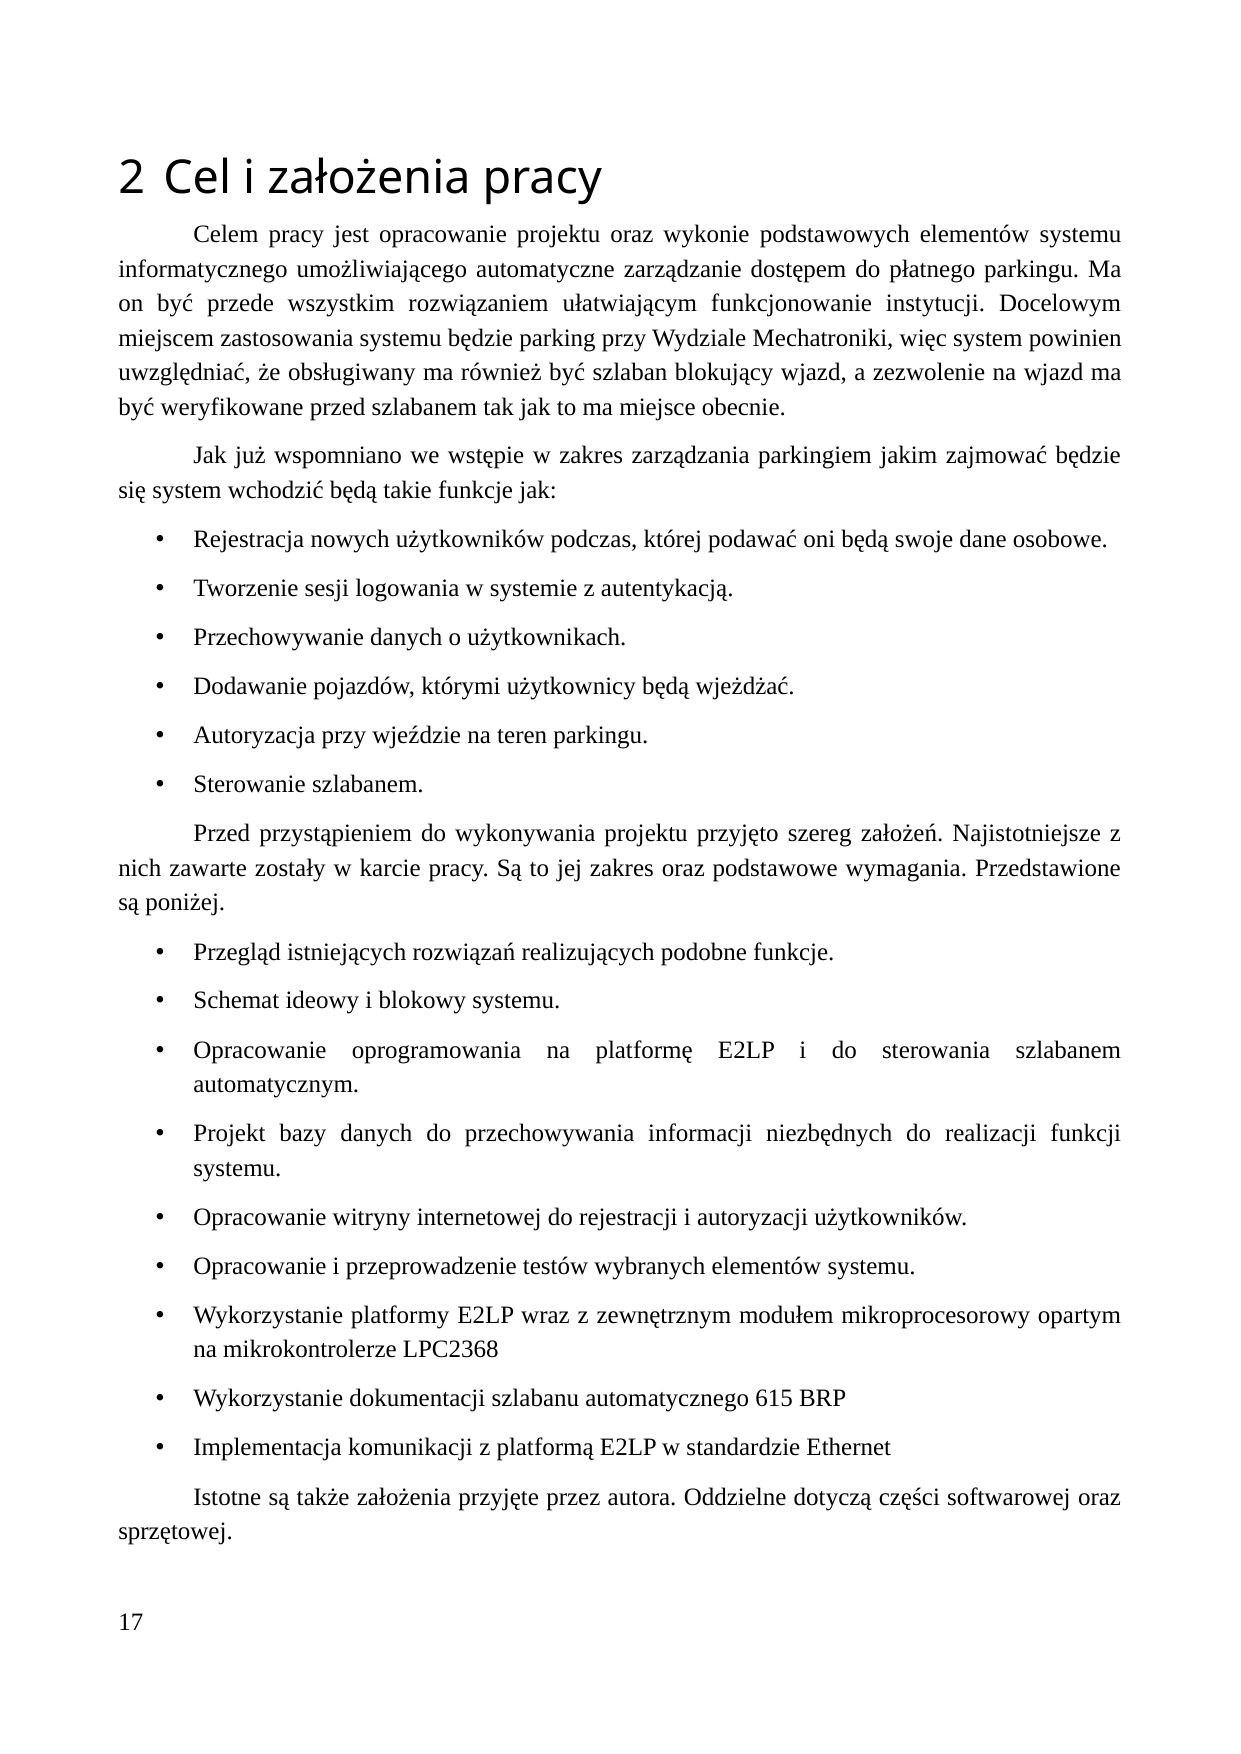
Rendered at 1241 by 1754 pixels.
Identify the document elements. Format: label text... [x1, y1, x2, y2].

text Istotne są także założenia przyjęte przez autora. Oddzielne dotyczą części softwarowej oraz sprzętowej. [118, 1482, 1122, 1545]
list Opracowanie i przeprowadzenie testów wybranych elementów systemu. [156, 1251, 1122, 1279]
list Dodawanie pojazdów, którymi użytkownicy będą wjeżdżać. [156, 671, 1122, 700]
list Tworzenie sesji logowania w systemie z autentykacją. [156, 573, 1122, 602]
list Opracowanie witryny internetowej do rejestracji i autoryzacji użytkowników. [156, 1202, 1122, 1231]
text Jak już wspomniano we wstępie w zakres zarządzania parkingiem jakim zajmować będzie się system wchodzić będą takie funkcje jak: [118, 441, 1122, 504]
list Projekt bazy danych do przechowywania informacji niezbędnych do realizacji funkcji systemu. [156, 1118, 1122, 1181]
list Implementacja komunikacji z platformą E2LP w standardzie Ethernet [156, 1432, 1122, 1461]
list Wykorzystanie platformy E2LP wraz z zewnętrznym modułem mikroprocesorowy opartym na mikrokontrolerze LPC2368 [156, 1300, 1122, 1363]
list Sterowanie szlabanem. [156, 769, 1122, 798]
list Opracowanie oprogramowania na platformę E2LP i do sterowania szlabanem automatycznym. [156, 1035, 1122, 1098]
list Schemat ideowy i blokowy systemu. [156, 986, 1122, 1014]
subtitle Cel i założenia pracy [118, 143, 1122, 207]
text Przed przystąpieniem do wykonywania projektu przyjęto szereg założeń. Najistotniejsze z nich zawarte zostały w karcie pracy. Są to jej zakres oraz podstawowe wymagania. Przedstawione są poniżej. [118, 818, 1122, 916]
list Autoryzacja przy wjeździe na teren parkingu. [156, 720, 1122, 749]
text Celem pracy jest opracowanie projektu oraz wykonie podstawowych elementów systemu informatycznego umożliwiającego automatyczne zarządzanie dostępem do płatnego parkingu. Ma on być przede wszystkim rozwiązaniem ułatwiającym funkcjonowanie instytucji. Docelowym miejscem zastosowania systemu będzie parking przy Wydziale Mechatroniki, więc system powinien uwzględniać, że obsługiwany ma również być szlaban blokujący wjazd, a zezwolenie na wjazd ma być weryfikowane przed szlabanem tak jak to ma miejsce obecnie. [118, 219, 1122, 420]
list Przechowywanie danych o użytkownikach. [156, 622, 1122, 651]
list Rejestracja nowych użytkowników podczas, której podawać oni będą swoje dane osobowe. [156, 524, 1122, 553]
list Wykorzystanie dokumentacji szlabanu automatycznego 615 BRP [156, 1383, 1122, 1412]
list Przegląd istniejących rozwiązań realizujących podobne funkcje. [156, 937, 1122, 965]
